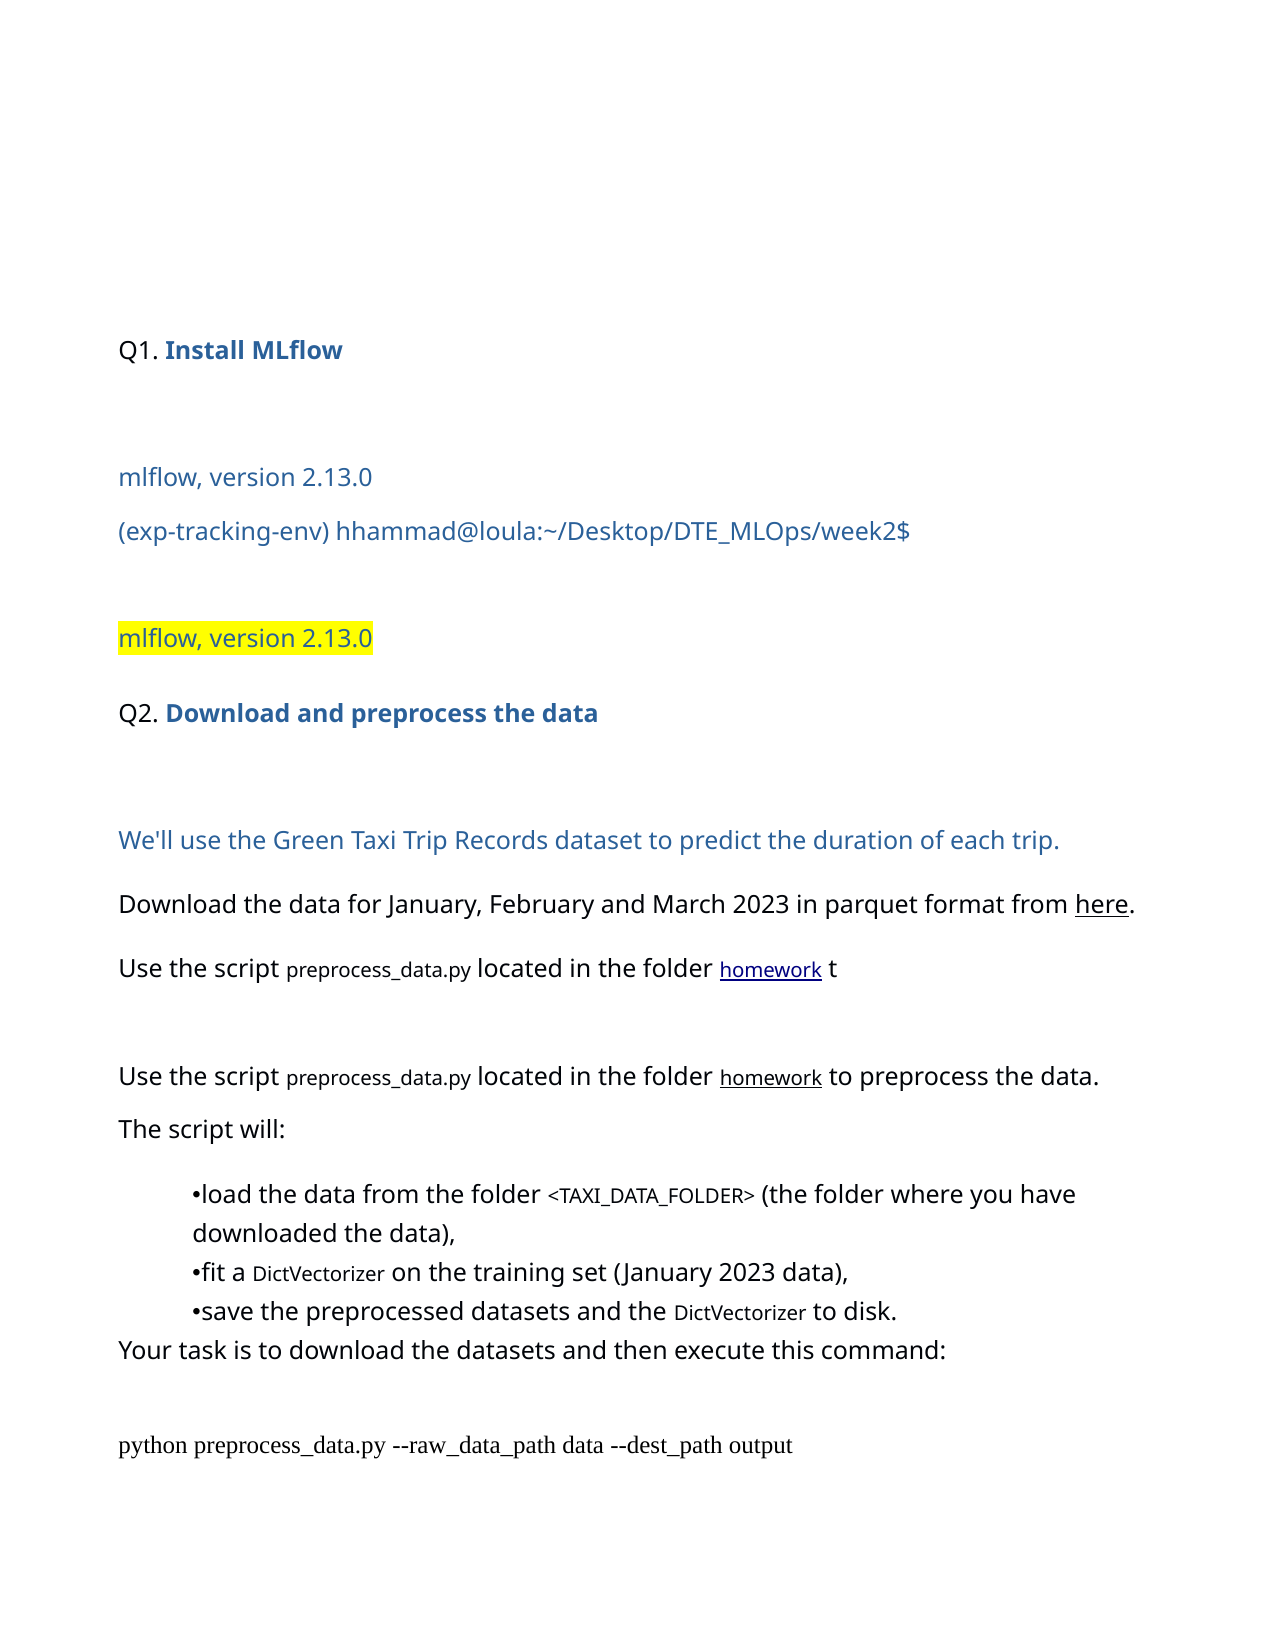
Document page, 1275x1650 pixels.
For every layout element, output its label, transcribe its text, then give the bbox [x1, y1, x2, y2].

subtitle Q2. Download and preprocess the data [118, 695, 1157, 729]
text The script will: [118, 1112, 1157, 1146]
text Download the data for January, February and March 2023 in parquet format from here. [118, 887, 1157, 921]
list save the preprocessed datasets and the DictVectorizer to disk. [118, 1294, 1157, 1328]
list fit a DictVectorizer on the training set (January 2023 data), [118, 1255, 1157, 1289]
text python preprocess_data.py --raw_data_path data --dest_path output [118, 1397, 1157, 1459]
text mlflow, version 2.13.0 [118, 621, 1157, 655]
text Your task is to download the datasets and then execute this command: [118, 1333, 1157, 1367]
subtitle Q1. Install MLflow [118, 332, 1157, 366]
text (exp-tracking-env) hhammad@loula:~/Desktop/DTE_MLOps/week2$ [118, 513, 1157, 547]
text We'll use the Green Taxi Trip Records dataset to predict the duration of each trip. [118, 823, 1157, 857]
text mlflow, version 2.13.0 [118, 459, 1157, 494]
text Use the script preprocess_data.py located in the folder homework to preprocess the data. [118, 1058, 1157, 1092]
list load the data from the folder <TAXI_DATA_FOLDER> (the folder where you have downloaded the data), [118, 1176, 1157, 1249]
text Use the script preprocess_data.py located in the folder homework t [118, 951, 1157, 985]
